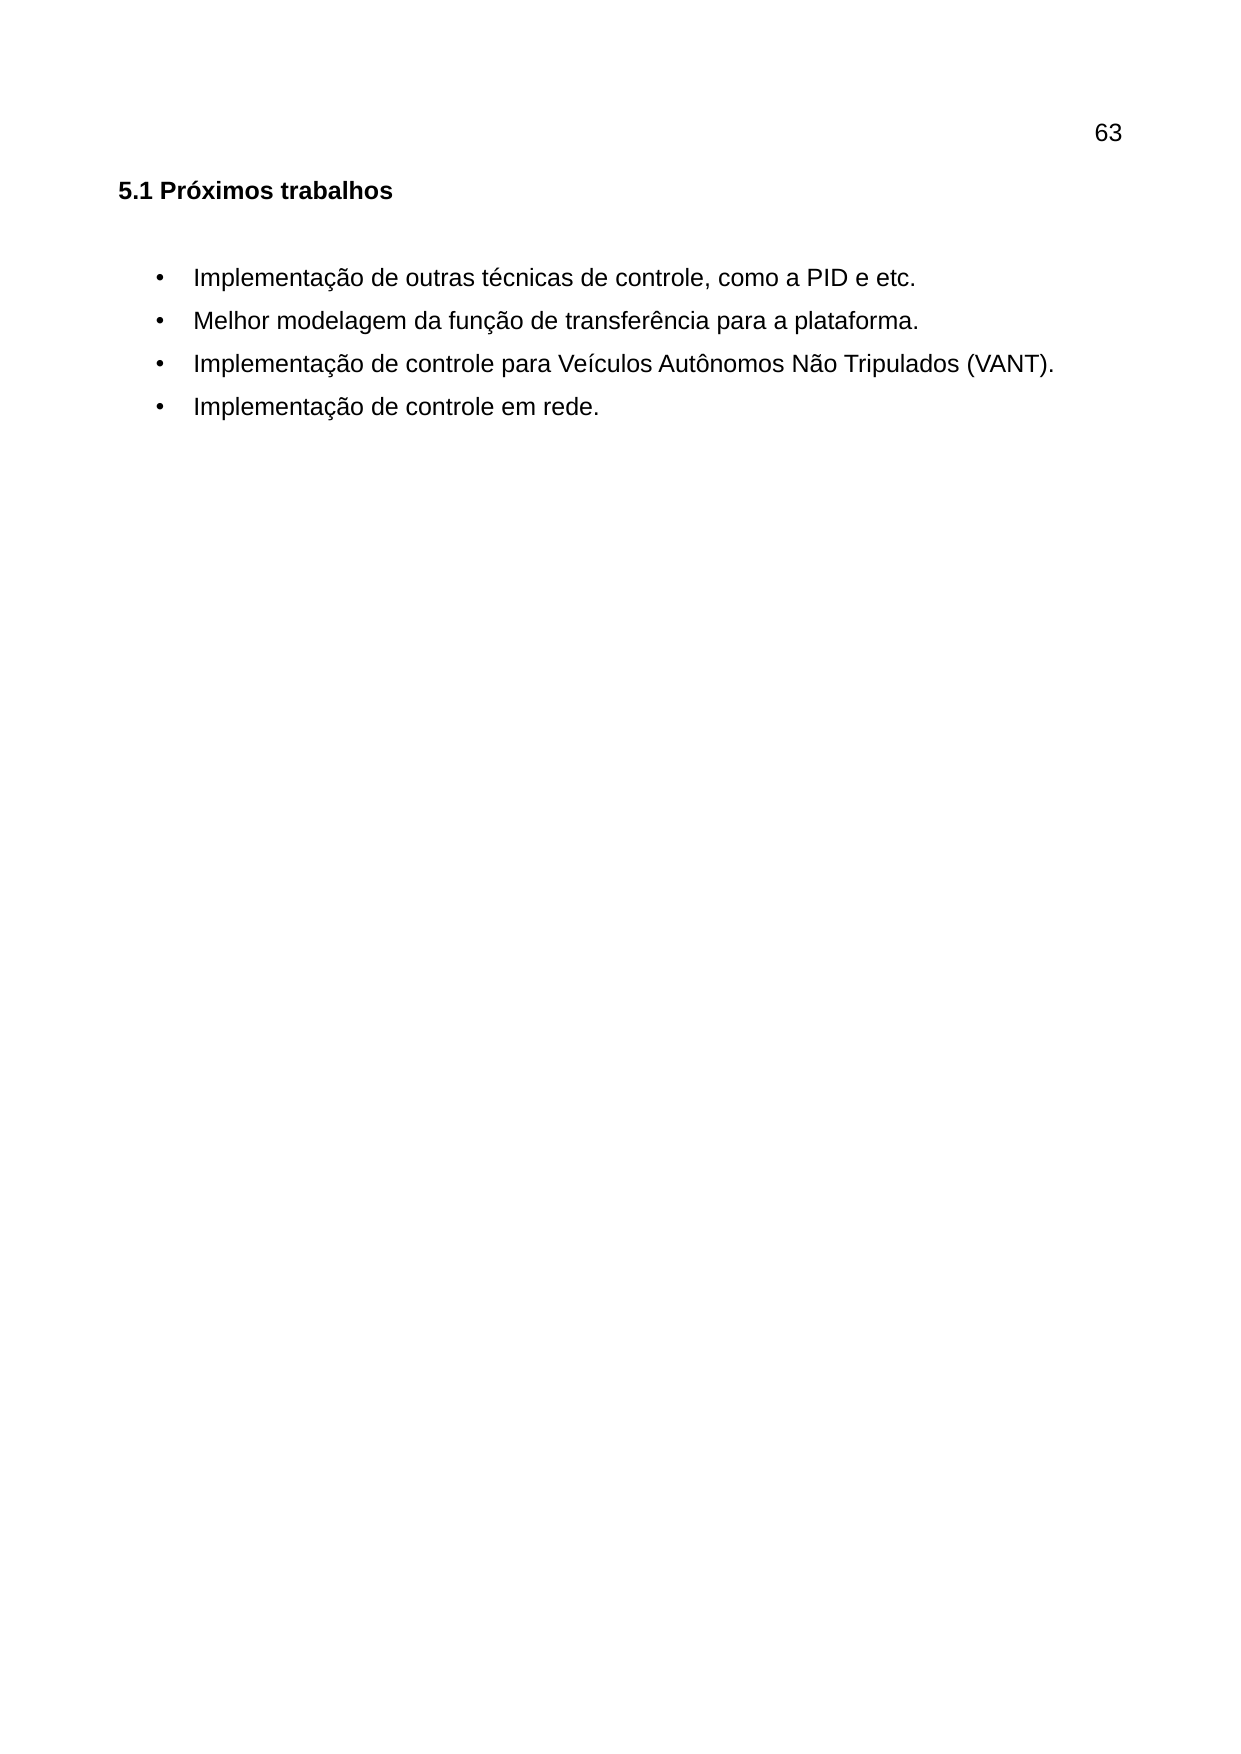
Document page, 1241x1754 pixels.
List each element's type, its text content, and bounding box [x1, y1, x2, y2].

list Implementação de outras técnicas de controle, como a PID e etc. [156, 263, 1122, 291]
subtitle 5.1 Próximos trabalhos [118, 176, 1122, 205]
list Implementação de controle para Veículos Autônomos Não Tripulados (VANT). [156, 349, 1122, 378]
list Implementação de controle em rede. [156, 392, 1122, 421]
list Melhor modelagem da função de transferência para a plataforma. [156, 306, 1122, 335]
